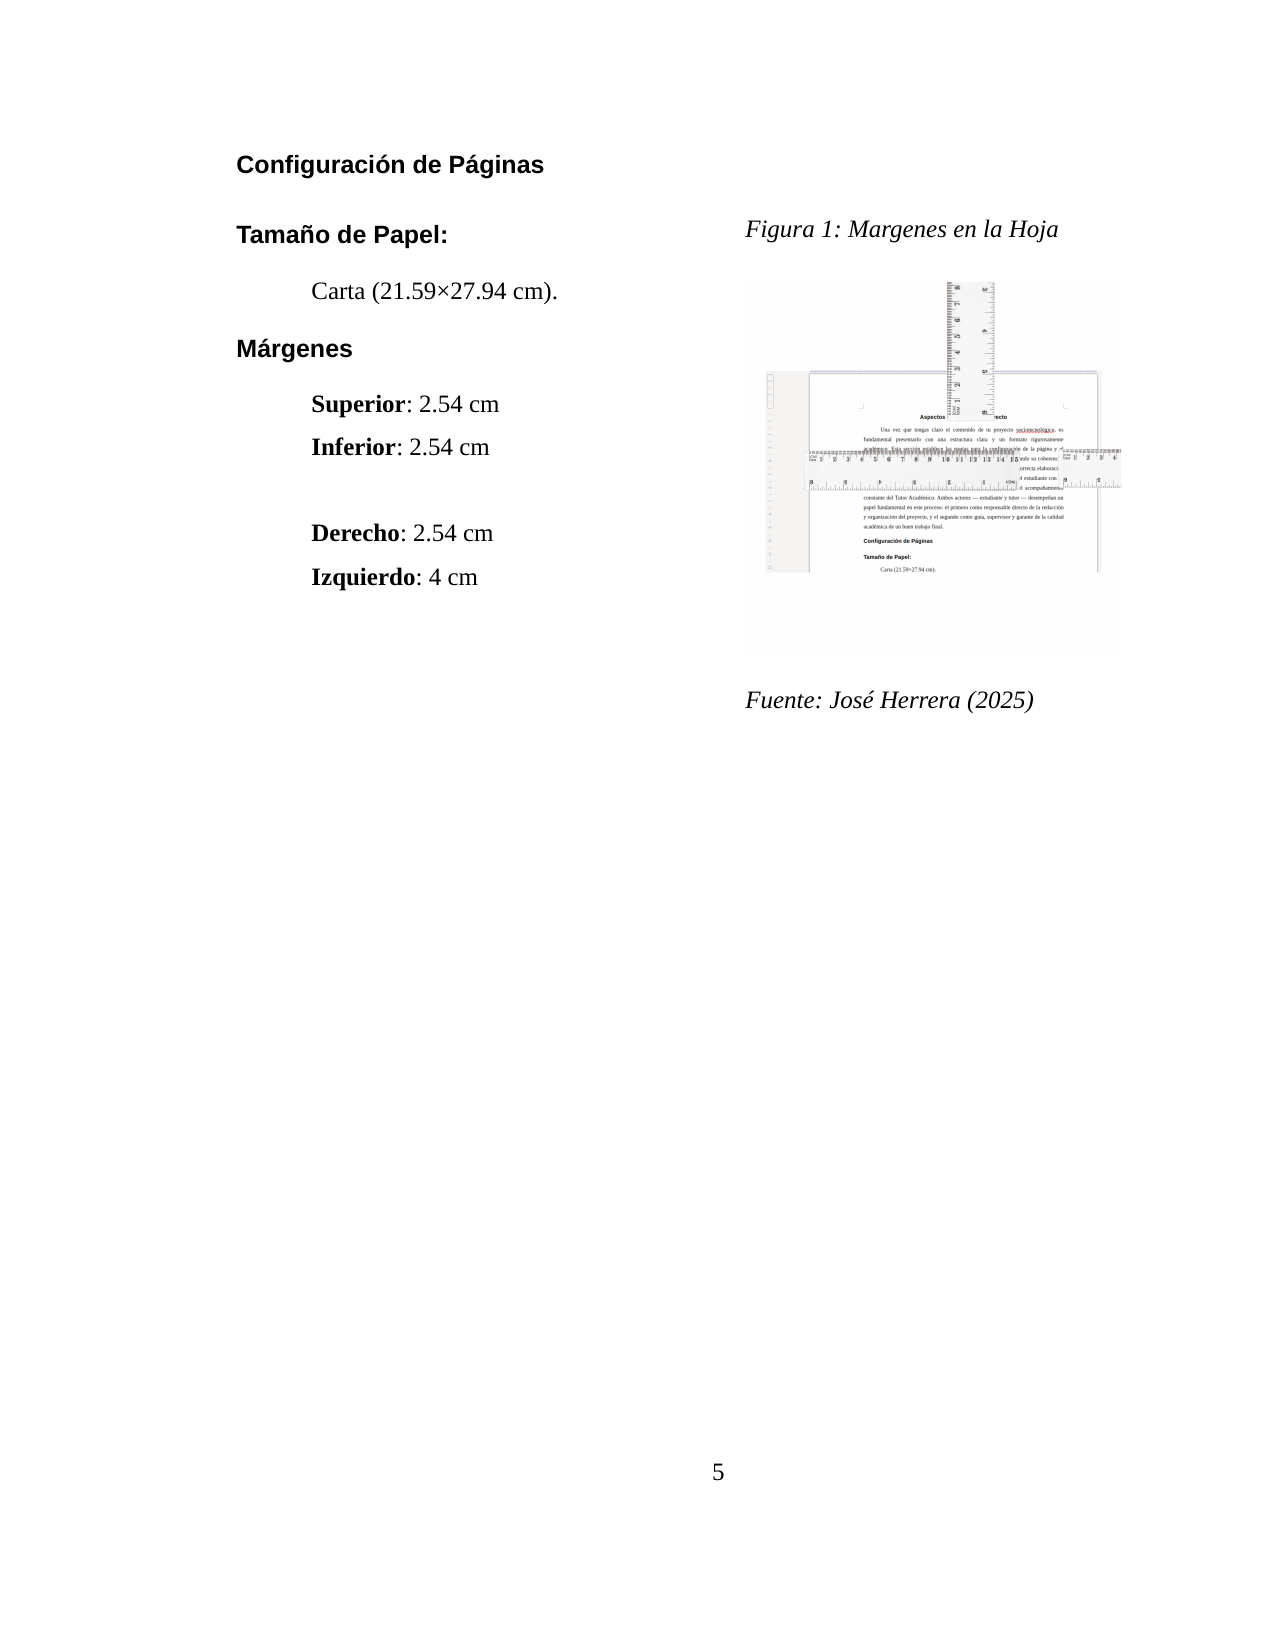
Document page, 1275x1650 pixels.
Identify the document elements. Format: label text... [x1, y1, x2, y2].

subtitle Márgenes [236, 333, 670, 362]
text Izquierdo: 4 cm [236, 562, 666, 590]
text Carta (21.59×27.94 cm). [236, 276, 670, 304]
subtitle Tamaño de Papel: [236, 220, 1152, 685]
subtitle [670, 201, 1152, 214]
picture [745, 282, 1122, 658]
text Fuente: José Herrera (2025) [670, 685, 1152, 714]
subtitle Configuración de Páginas [236, 150, 1125, 179]
text Derecho: 2.54 cm [236, 518, 666, 547]
text Inferior: 2.54 cm [236, 432, 666, 461]
text Figura 1: Margenes en la Hoja [670, 214, 1152, 243]
text Superior: 2.54 cm [236, 389, 666, 418]
